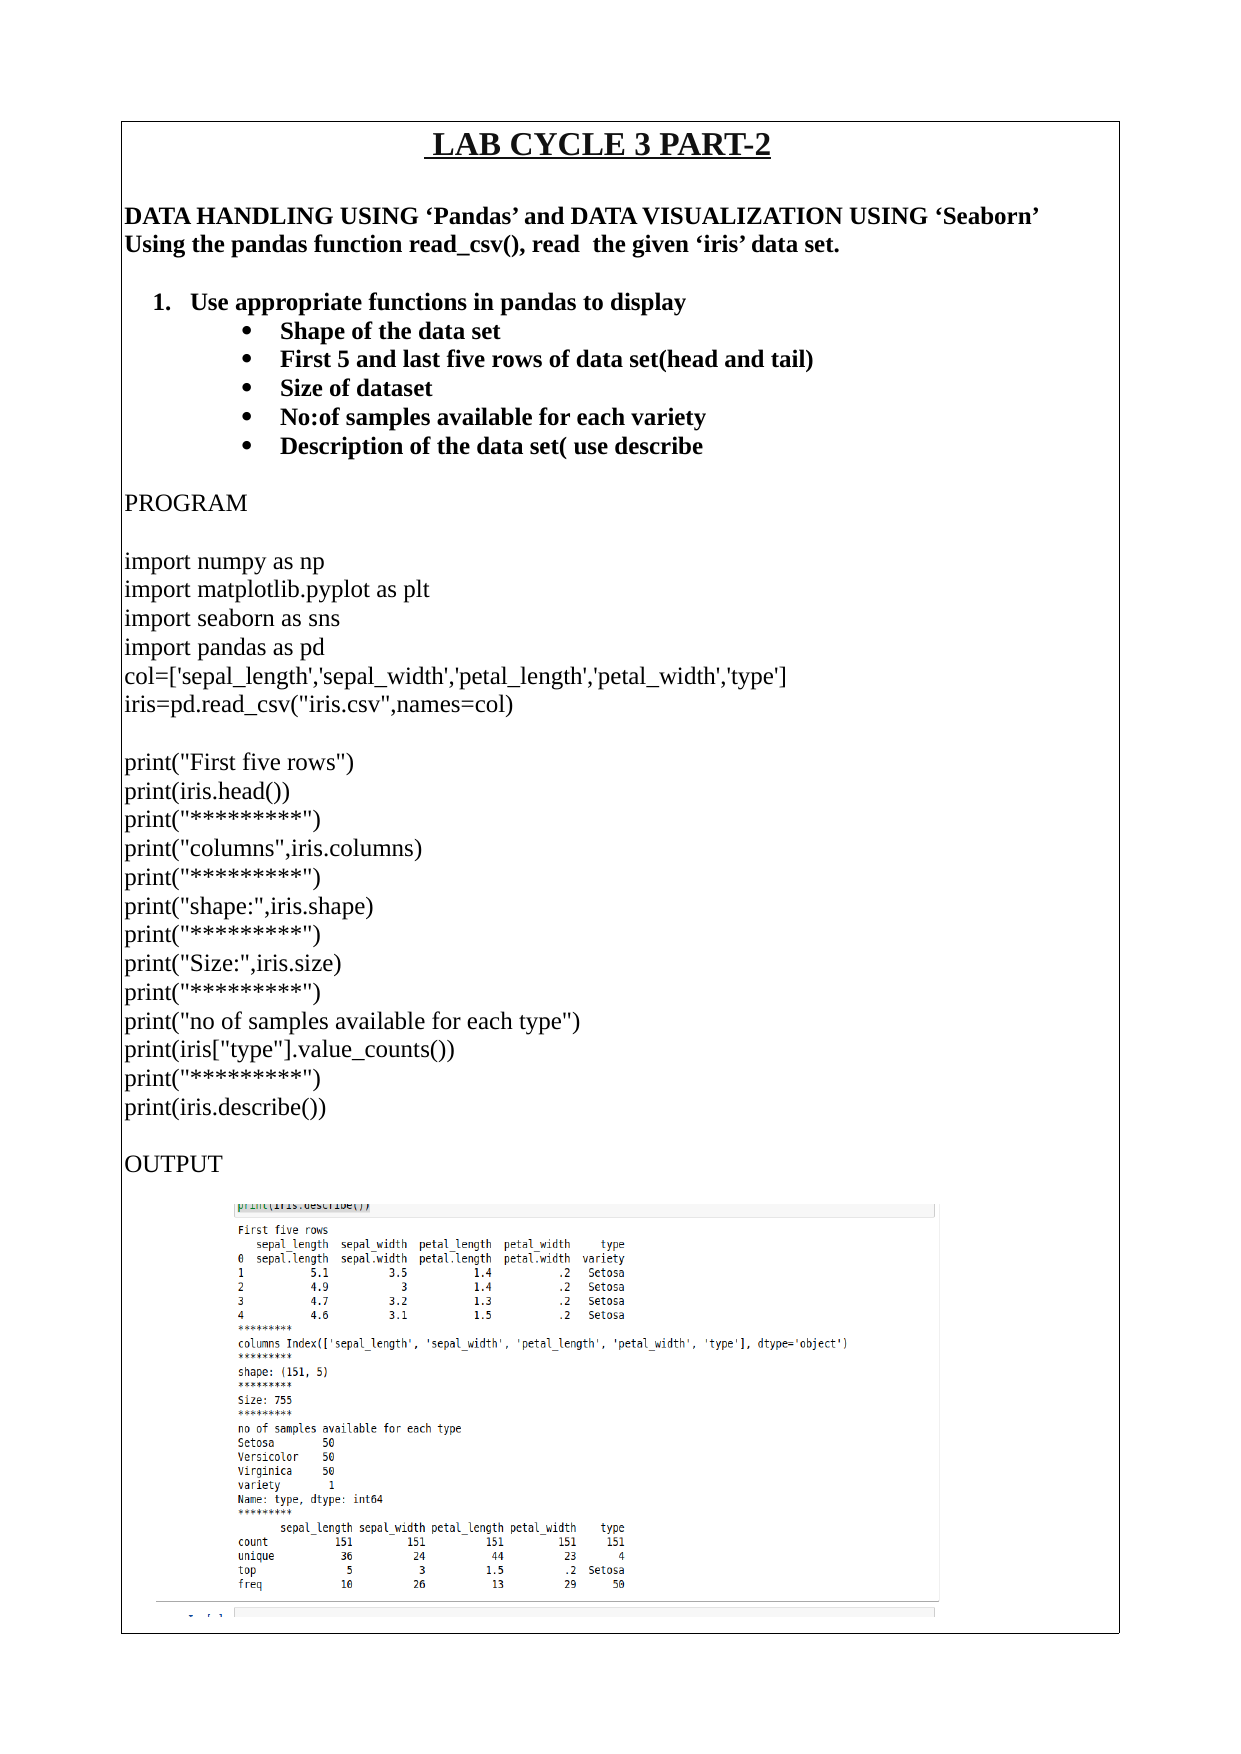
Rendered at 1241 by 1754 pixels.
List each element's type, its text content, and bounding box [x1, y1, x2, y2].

text print("columns",iris.columns) [124, 833, 1116, 862]
text print(iris["type"].value_counts()) [124, 1034, 1116, 1063]
text col=['sepal_length','sepal_width','petal_length','petal_width','type'] [124, 661, 1116, 689]
picture [156, 1204, 940, 1617]
text print("*********") [124, 919, 1116, 948]
text import matplotlib.pyplot as plt [124, 574, 1116, 603]
list First 5 and last five rows of data set(head and tail) [242, 344, 1116, 373]
text print("*********") [124, 804, 1116, 833]
text import seaborn as sns [124, 603, 1116, 632]
text print("*********") [124, 862, 1116, 891]
text print("*********") [124, 1063, 1116, 1092]
list Use appropriate functions in pandas to display [152, 287, 1116, 316]
text print("First five rows") [124, 747, 1116, 776]
text LAB CYCLE 3 PART-2 [124, 124, 1116, 162]
text import numpy as np [124, 546, 1116, 574]
text OUTPUT [124, 1149, 1116, 1178]
text print("no of samples available for each type") [124, 1006, 1116, 1034]
text print("Size:",iris.size) [124, 948, 1116, 977]
list No:of samples available for each variety [242, 402, 1116, 431]
text Using the pandas function read_csv(), read the given ‘iris’ data set. [124, 229, 1116, 258]
text print("*********") [124, 977, 1116, 1006]
text DATA HANDLING USING ‘Pandas’ and DATA VISUALIZATION USING ‘Seaborn’ [124, 201, 1116, 229]
list Description of the data set( use describe [242, 431, 1116, 459]
text import pandas as pd [124, 632, 1116, 661]
list Shape of the data set [242, 316, 1116, 344]
text PROGRAM [124, 488, 1116, 517]
text iris=pd.read_csv("iris.csv",names=col) [124, 689, 1116, 718]
list Size of dataset [242, 373, 1116, 402]
text print("shape:",iris.shape) [124, 891, 1116, 919]
text print(iris.head()) [124, 776, 1116, 804]
text print(iris.describe()) [124, 1092, 1116, 1121]
